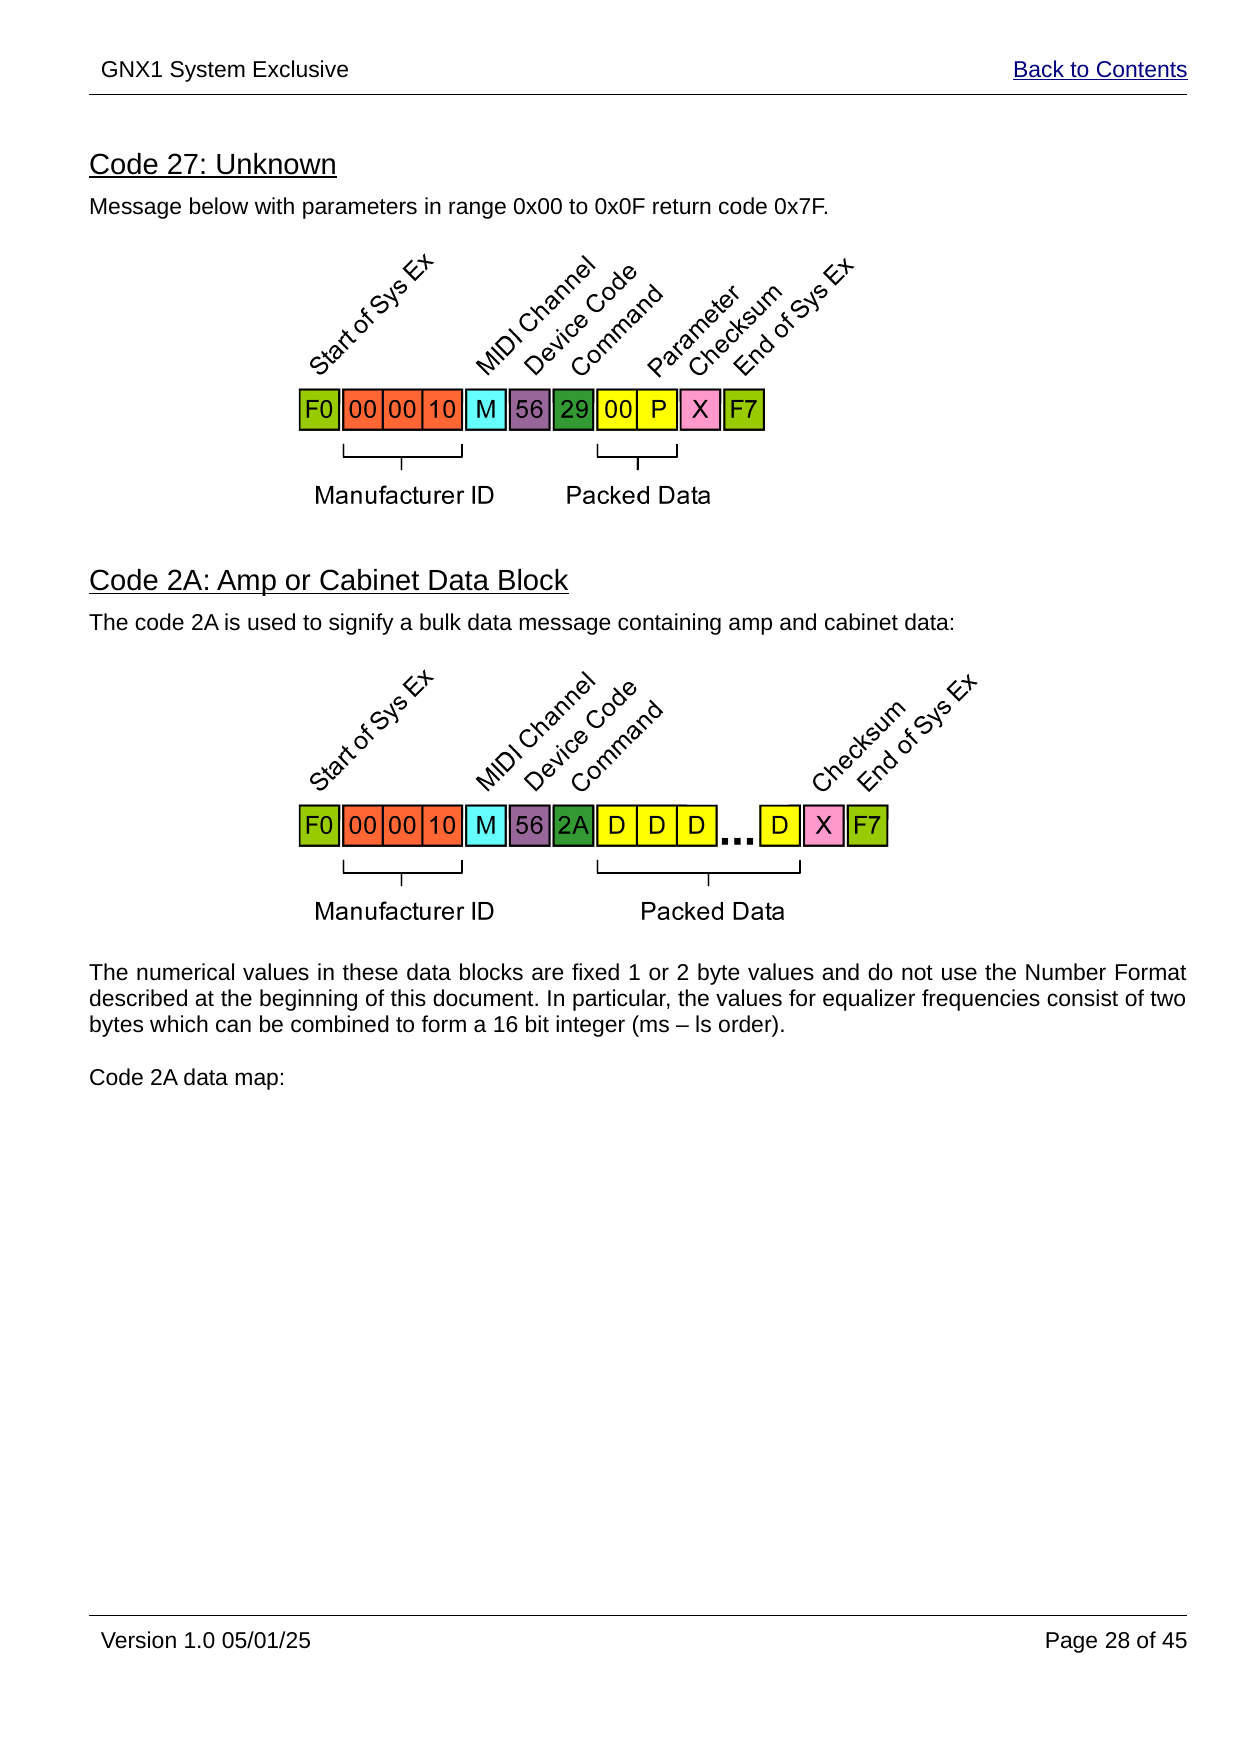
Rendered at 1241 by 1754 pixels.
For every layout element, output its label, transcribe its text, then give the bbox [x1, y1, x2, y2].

text Code 2A data map: [89, 1064, 1187, 1090]
text Message below with parameters in range 0x00 to 0x0F return code 0x7F. [89, 193, 1187, 219]
subtitle Code 2A: Amp or Cabinet Data Block [89, 259, 1187, 597]
text The code 2A is used to signify a bulk data message containing amp and cabinet data: [89, 609, 1187, 636]
picture [298, 668, 978, 926]
subtitle Code 27: Unknown [89, 147, 1187, 181]
picture [298, 252, 978, 510]
text The numerical values in these data blocks are fixed 1 or 2 byte values and do not use the Number Format described at the beginning of this document. In particular, the values for equalizer frequencies consist of two bytes which can be combined to form a 16 bit integer (ms – ls order). [89, 654, 1187, 1038]
